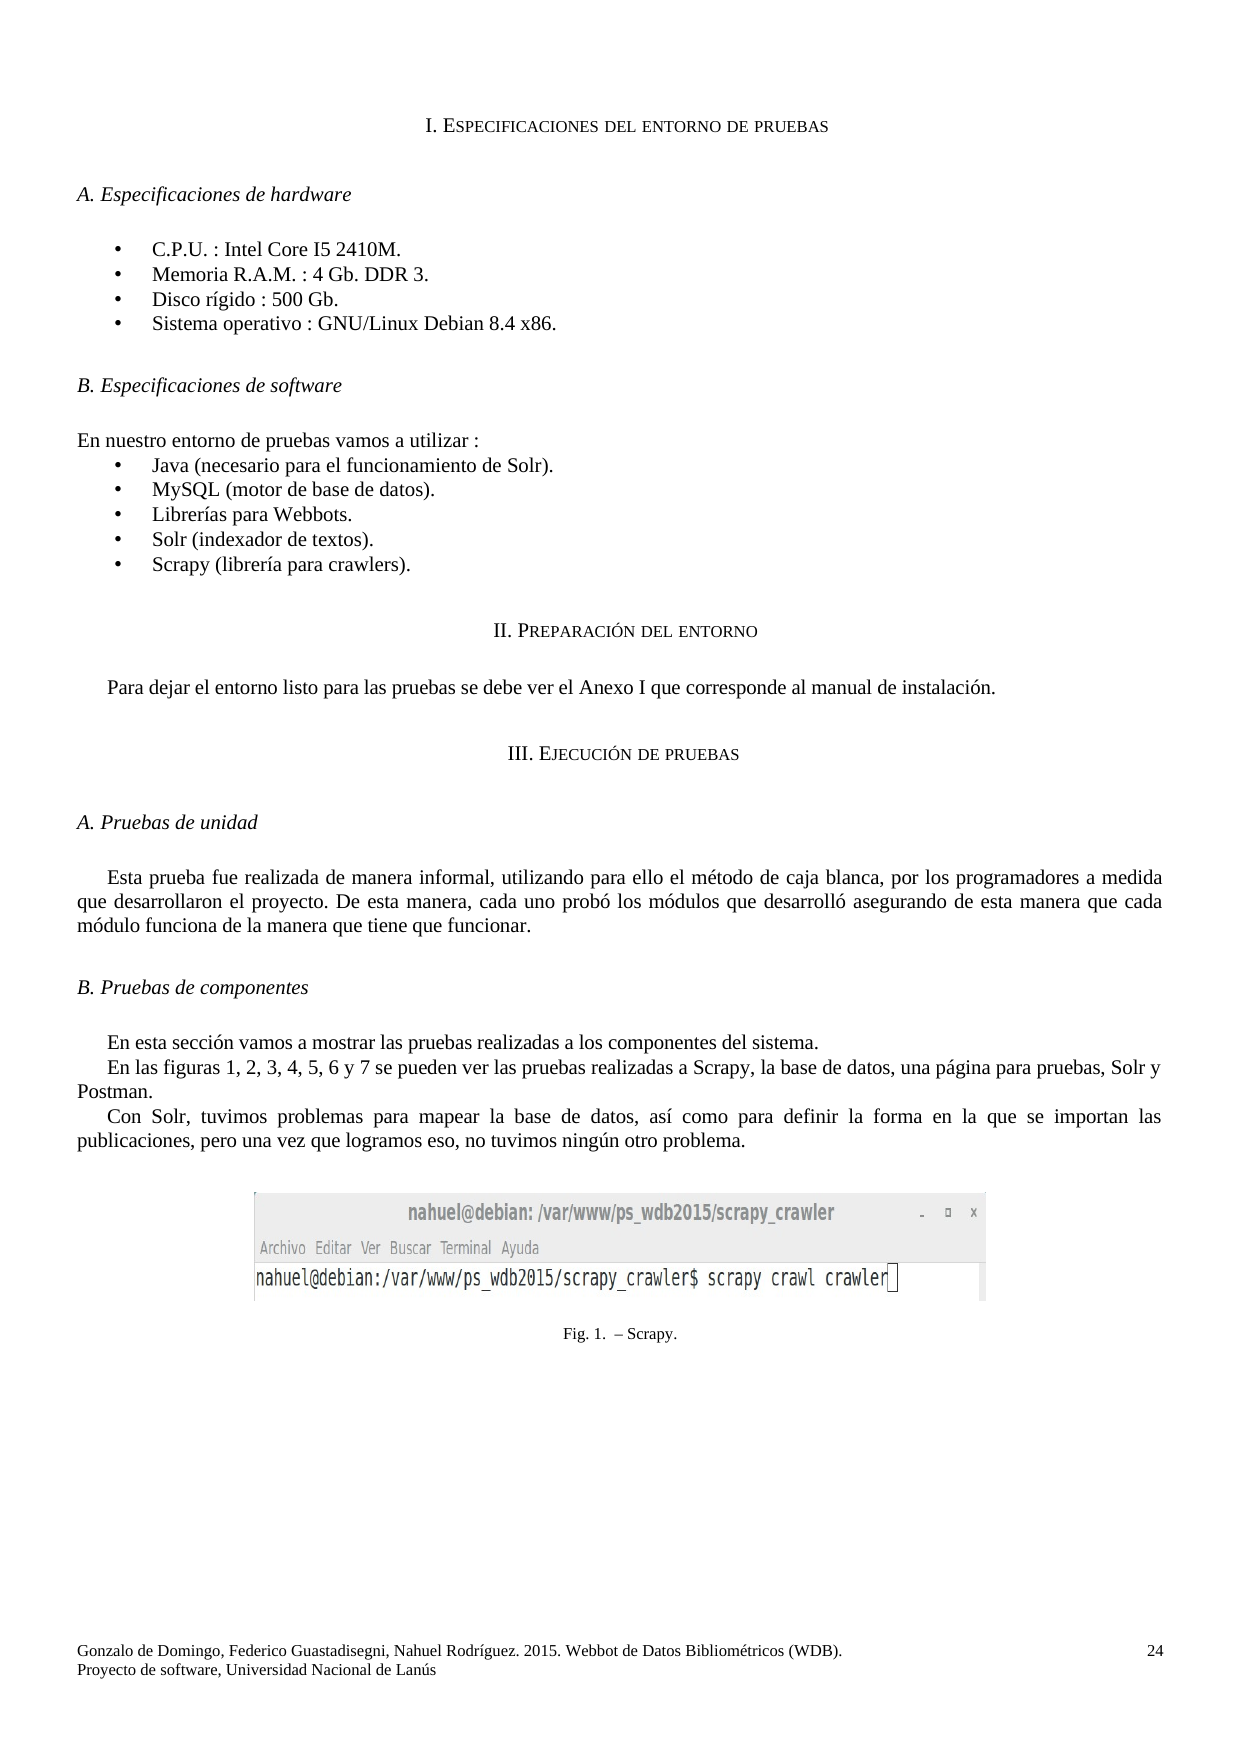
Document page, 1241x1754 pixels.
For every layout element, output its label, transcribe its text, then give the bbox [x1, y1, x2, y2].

subtitle Especificaciones del entorno de pruebas [77, 112, 1163, 137]
list Librerías para Webbots. [114, 502, 1163, 526]
list C.P.U. : Intel Core I5 2410M. [114, 237, 1163, 261]
list Java (necesario para el funcionamiento de Solr). [114, 453, 1163, 477]
text Esta prueba fue realizada de manera informal, utilizando para ello el método de caja blanca, por los programadores a medida que desarrollaron el proyecto. De esta manera, cada uno probó los módulos que desarrolló asegurando de esta manera que cada módulo funciona de la manera que tiene que funcionar. [77, 865, 1163, 937]
list Disco rígido : 500 Gb. [114, 286, 1163, 311]
list – Scrapy. [77, 1324, 1163, 1343]
subtitle Especificaciones de software [77, 373, 1163, 397]
list Solr (indexador de textos). [114, 527, 1163, 551]
subtitle Pruebas de unidad [77, 810, 1163, 834]
subtitle Preparación del entorno [77, 617, 1163, 642]
subtitle Ejecución de pruebas [77, 741, 1163, 765]
picture [254, 1192, 986, 1301]
subtitle Pruebas de componentes [77, 975, 1163, 999]
text En las figuras 1, 2, 3, 4, 5, 6 y 7 se pueden ver las pruebas realizadas a Scrapy, la base de datos, una página para pruebas, Solr y Postman. [77, 1055, 1163, 1103]
list MySQL (motor de base de datos). [114, 477, 1163, 501]
text En esta sección vamos a mostrar las pruebas realizadas a los componentes del sistema. [77, 1030, 1163, 1054]
subtitle Especificaciones de hardware [77, 182, 1163, 206]
list Sistema operativo : GNU/Linux Debian 8.4 x86. [114, 311, 1163, 335]
text Con Solr, tuvimos problemas para mapear la base de datos, así como para definir la forma en la que se importan las publicaciones, pero una vez que logramos eso, no tuvimos ningún otro problema. [77, 1104, 1163, 1152]
list Scrapy (librería para crawlers). [114, 551, 1163, 576]
text Para dejar el entorno listo para las pruebas se debe ver el Anexo I que corresponde al manual de instalación. [77, 674, 1163, 699]
text En nuestro entorno de pruebas vamos a utilizar : [77, 428, 1163, 452]
list Memoria R.A.M. : 4 Gb. DDR 3. [114, 262, 1163, 286]
